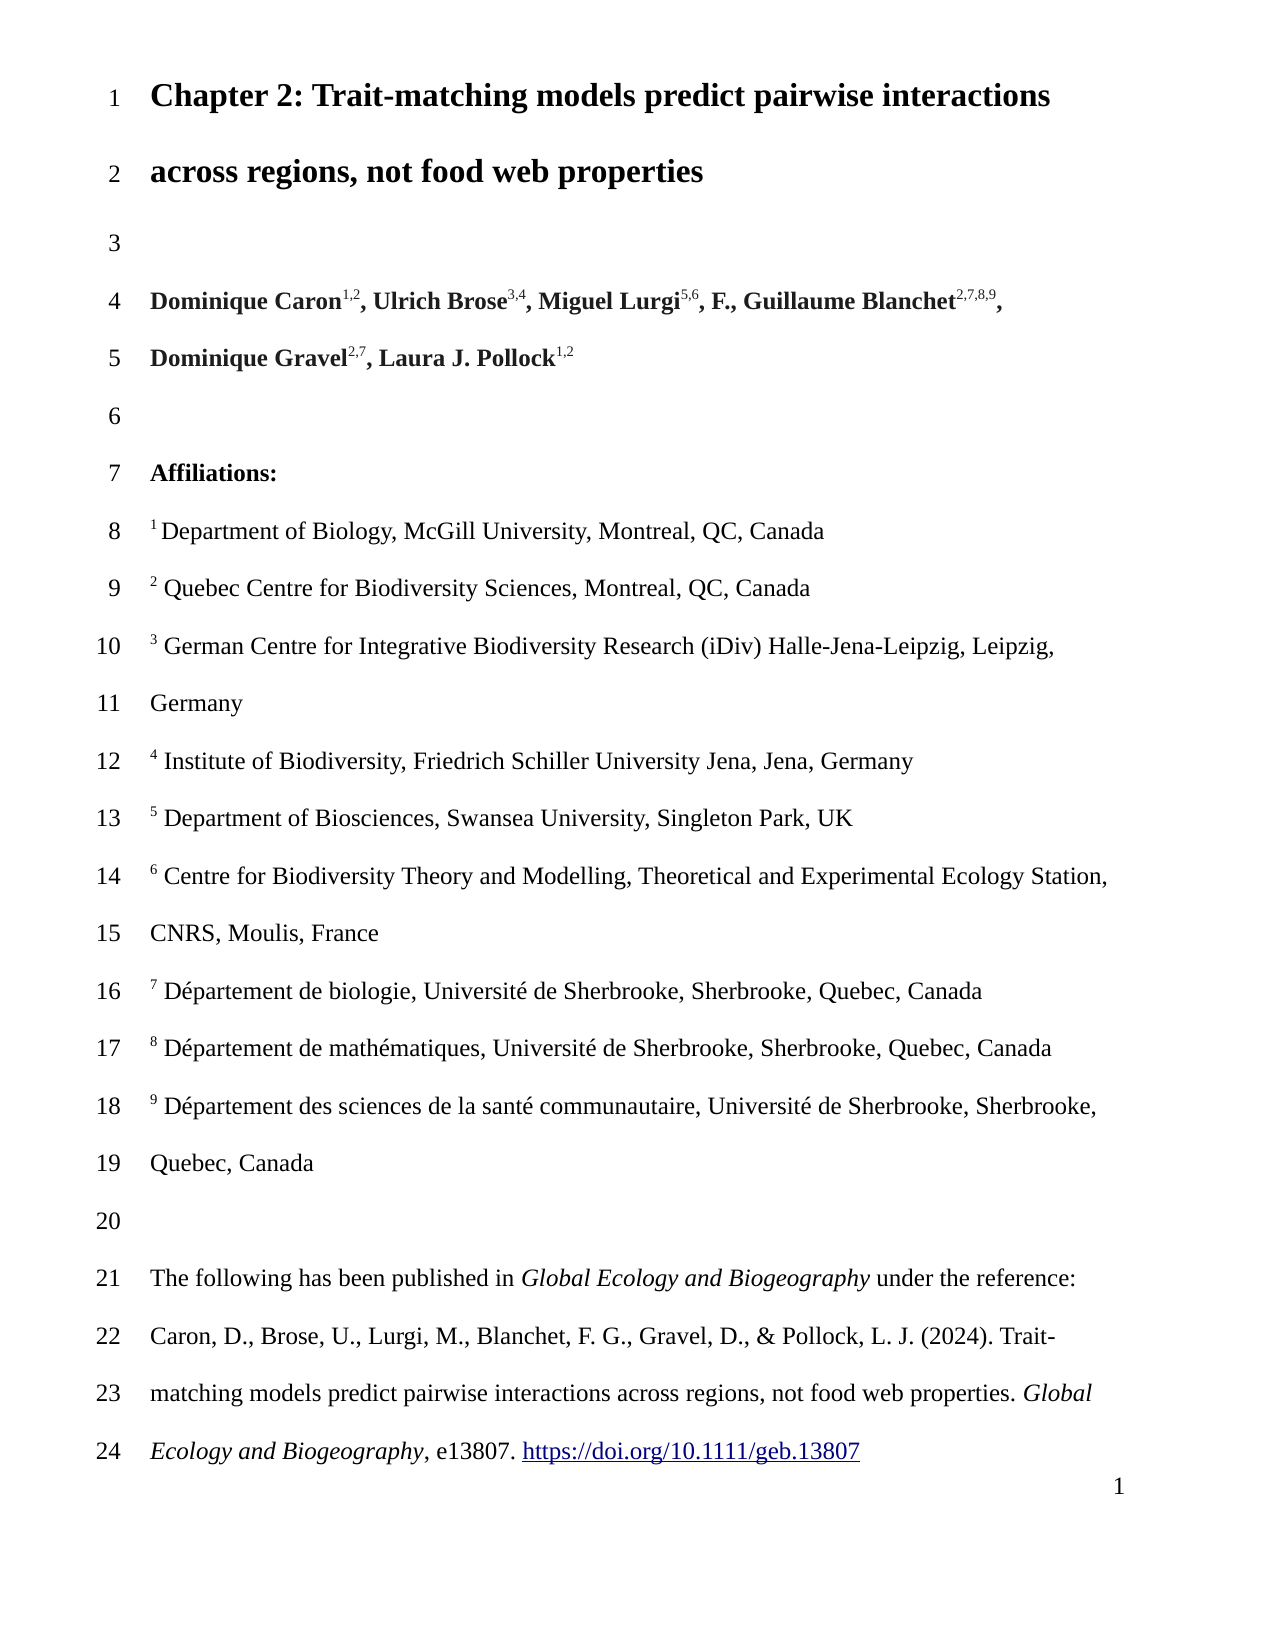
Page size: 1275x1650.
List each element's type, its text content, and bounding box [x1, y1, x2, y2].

text 9 Département des sciences de la santé communautaire, Université de Sherbrooke, Sherbrooke, Quebec, Canada [150, 1091, 1125, 1177]
text Affiliations: [150, 458, 1125, 487]
text Dominique Caron1,2, Ulrich Brose3,4, Miguel Lurgi5,6, F., Guillaume Blanchet2,7,8,9, Dominique Gravel2,7, Laura J. Pollock1,2 [150, 286, 1125, 372]
subtitle Chapter 2: Trait-matching models predict pairwise interactions across regions, not food web properties [150, 75, 1125, 190]
text 2 Quebec Centre for Biodiversity Sciences, Montreal, QC, Canada [150, 573, 1125, 602]
text 8 Département de mathématiques, Université de Sherbrooke, Sherbrooke, Quebec, Canada [150, 1033, 1125, 1062]
text 4 Institute of Biodiversity, Friedrich Schiller University Jena, Jena, Germany [150, 746, 1125, 774]
text 6 Centre for Biodiversity Theory and Modelling, Theoretical and Experimental Ecology Station, CNRS, Moulis, France [150, 861, 1125, 947]
text 1 Department of Biology, McGill University, Montreal, QC, Canada [150, 516, 1125, 544]
text 3 German Centre for Integrative Biodiversity Research (iDiv) Halle-Jena-Leipzig, Leipzig, Germany [150, 631, 1125, 717]
text The following has been published in Global Ecology and Biogeography under the reference: Caron, D., Brose, U., Lurgi, M., Blanchet, F. G., Gravel, D., & Pollock, L. J. (2024). Trait‐matching models predict pairwise interactions across regions, not food web properties. Global Ecology and Biogeography, e13807. https://doi.org/10.1111/geb.13807 [150, 1263, 1125, 1464]
text 7 Département de biologie, Université de Sherbrooke, Sherbrooke, Quebec, Canada [150, 976, 1125, 1004]
text 5 Department of Biosciences, Swansea University, Singleton Park, UK [150, 803, 1125, 832]
